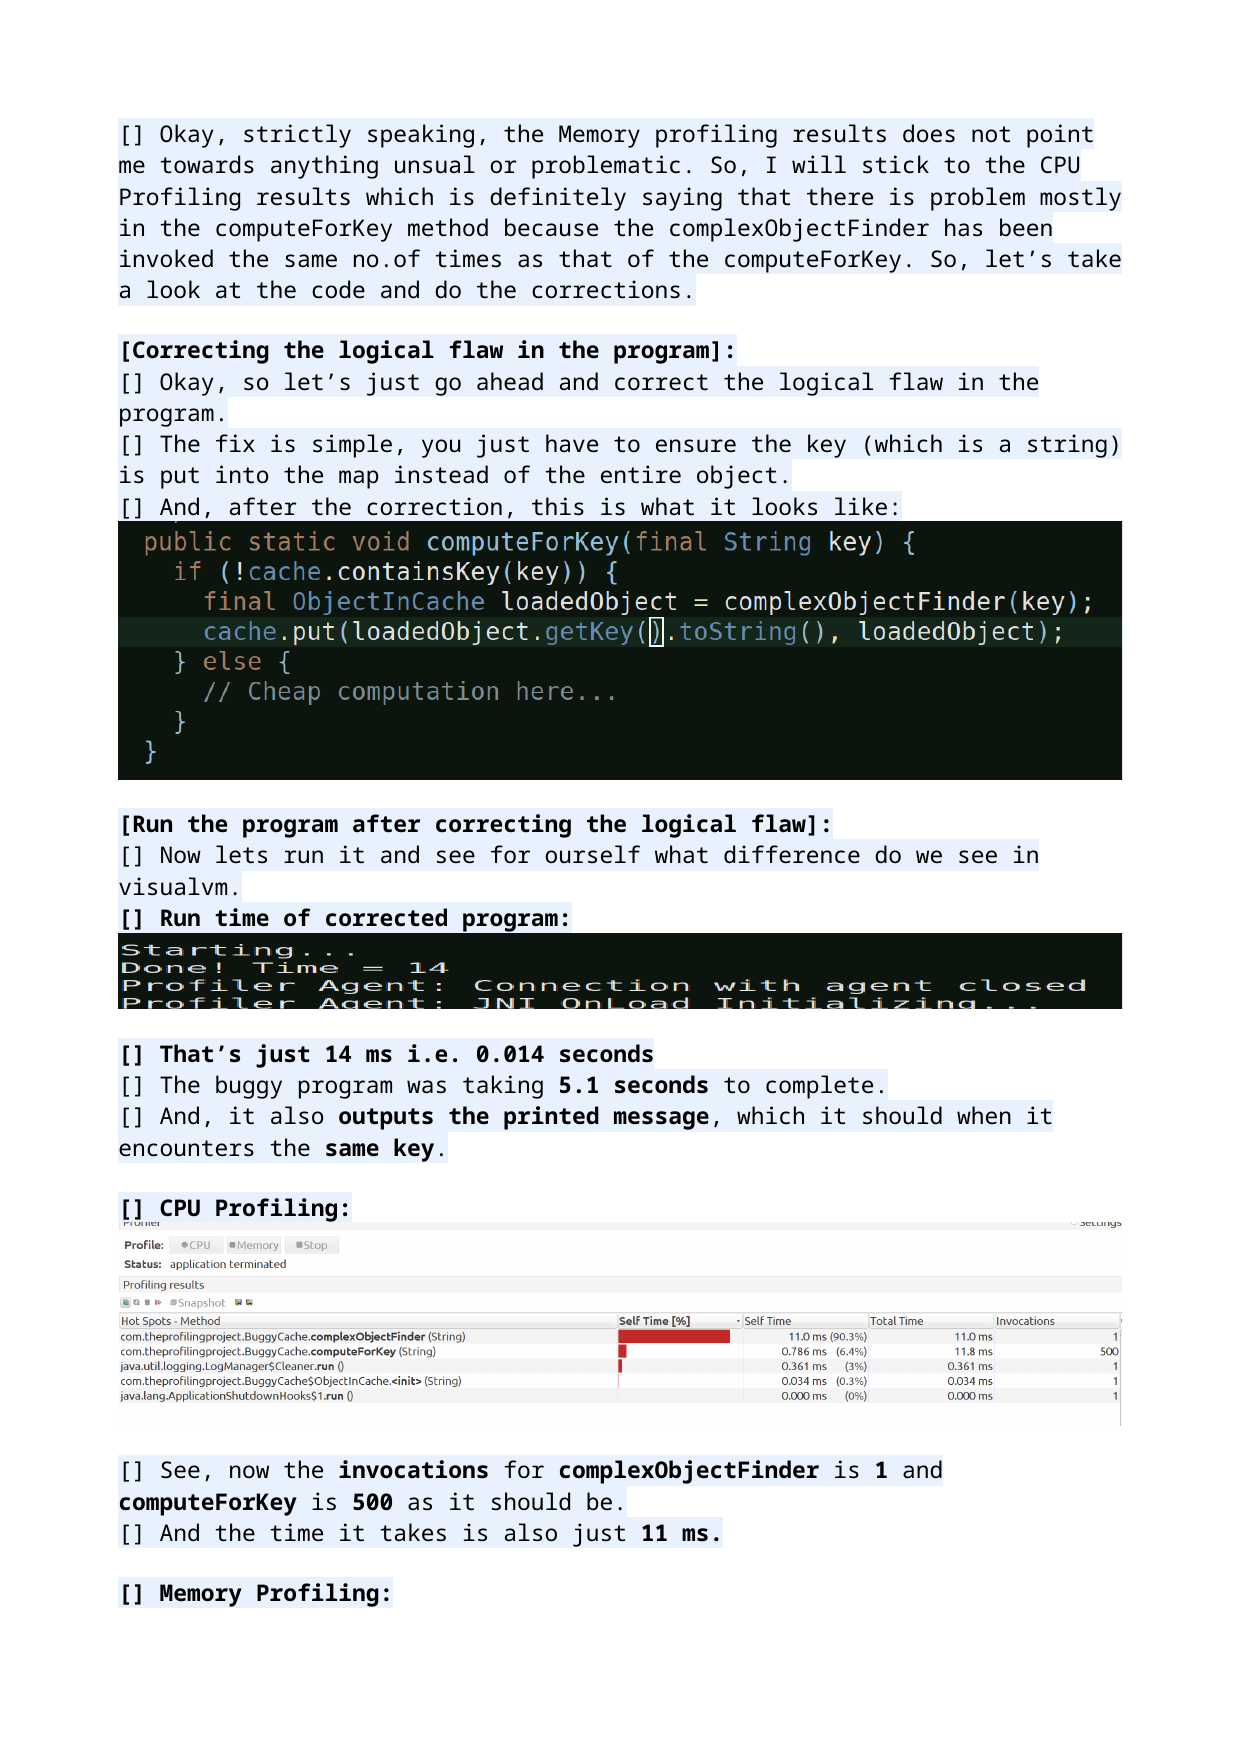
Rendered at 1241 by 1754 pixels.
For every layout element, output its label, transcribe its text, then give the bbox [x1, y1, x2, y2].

picture [118, 521, 1123, 780]
picture [118, 933, 1123, 1009]
text [] Okay, strictly speaking, the Memory profiling results does not point me towards anything unsual or problematic. So, I will stick to the CPU Profiling results which is definitely saying that there is problem mostly in the computeForKey method because the complexObjectFinder has been invoked the same no.of times as that of the computeForKey. So, let’s take a look at the code and do the corrections. [118, 118, 1122, 306]
text [] Run time of corrected program: [118, 902, 1122, 933]
text [] The fix is simple, you just have to ensure the key (which is a string) is put into the map instead of the entire object. [118, 428, 1122, 491]
text [] Memory Profiling: [118, 1577, 1122, 1608]
text [] Now lets run it and see for ourself what difference do we see in visualvm. [118, 839, 1122, 902]
text [] See, now the invocations for complexObjectFinder is 1 and computeForKey is 500 as it should be. [118, 1454, 1122, 1517]
text [] The buggy program was taking 5.1 seconds to complete. [118, 1069, 1122, 1100]
text [Correcting the logical flaw in the program]: [118, 334, 1122, 366]
text [] CPU Profiling: [118, 1192, 1122, 1222]
text [] And the time it takes is also just 11 ms. [118, 1517, 1122, 1548]
text [] Okay, so let’s just go ahead and correct the logical flaw in the program. [118, 366, 1122, 428]
text [] And, after the correction, this is what it looks like: [118, 491, 1122, 521]
text [Run the program after correcting the logical flaw]: [118, 808, 1122, 839]
text [] That’s just 14 ms i.e. 0.014 seconds [118, 1038, 1122, 1069]
picture [118, 1222, 1123, 1426]
text [] And, it also outputs the printed message, which it should when it encounters the same key. [118, 1100, 1122, 1163]
